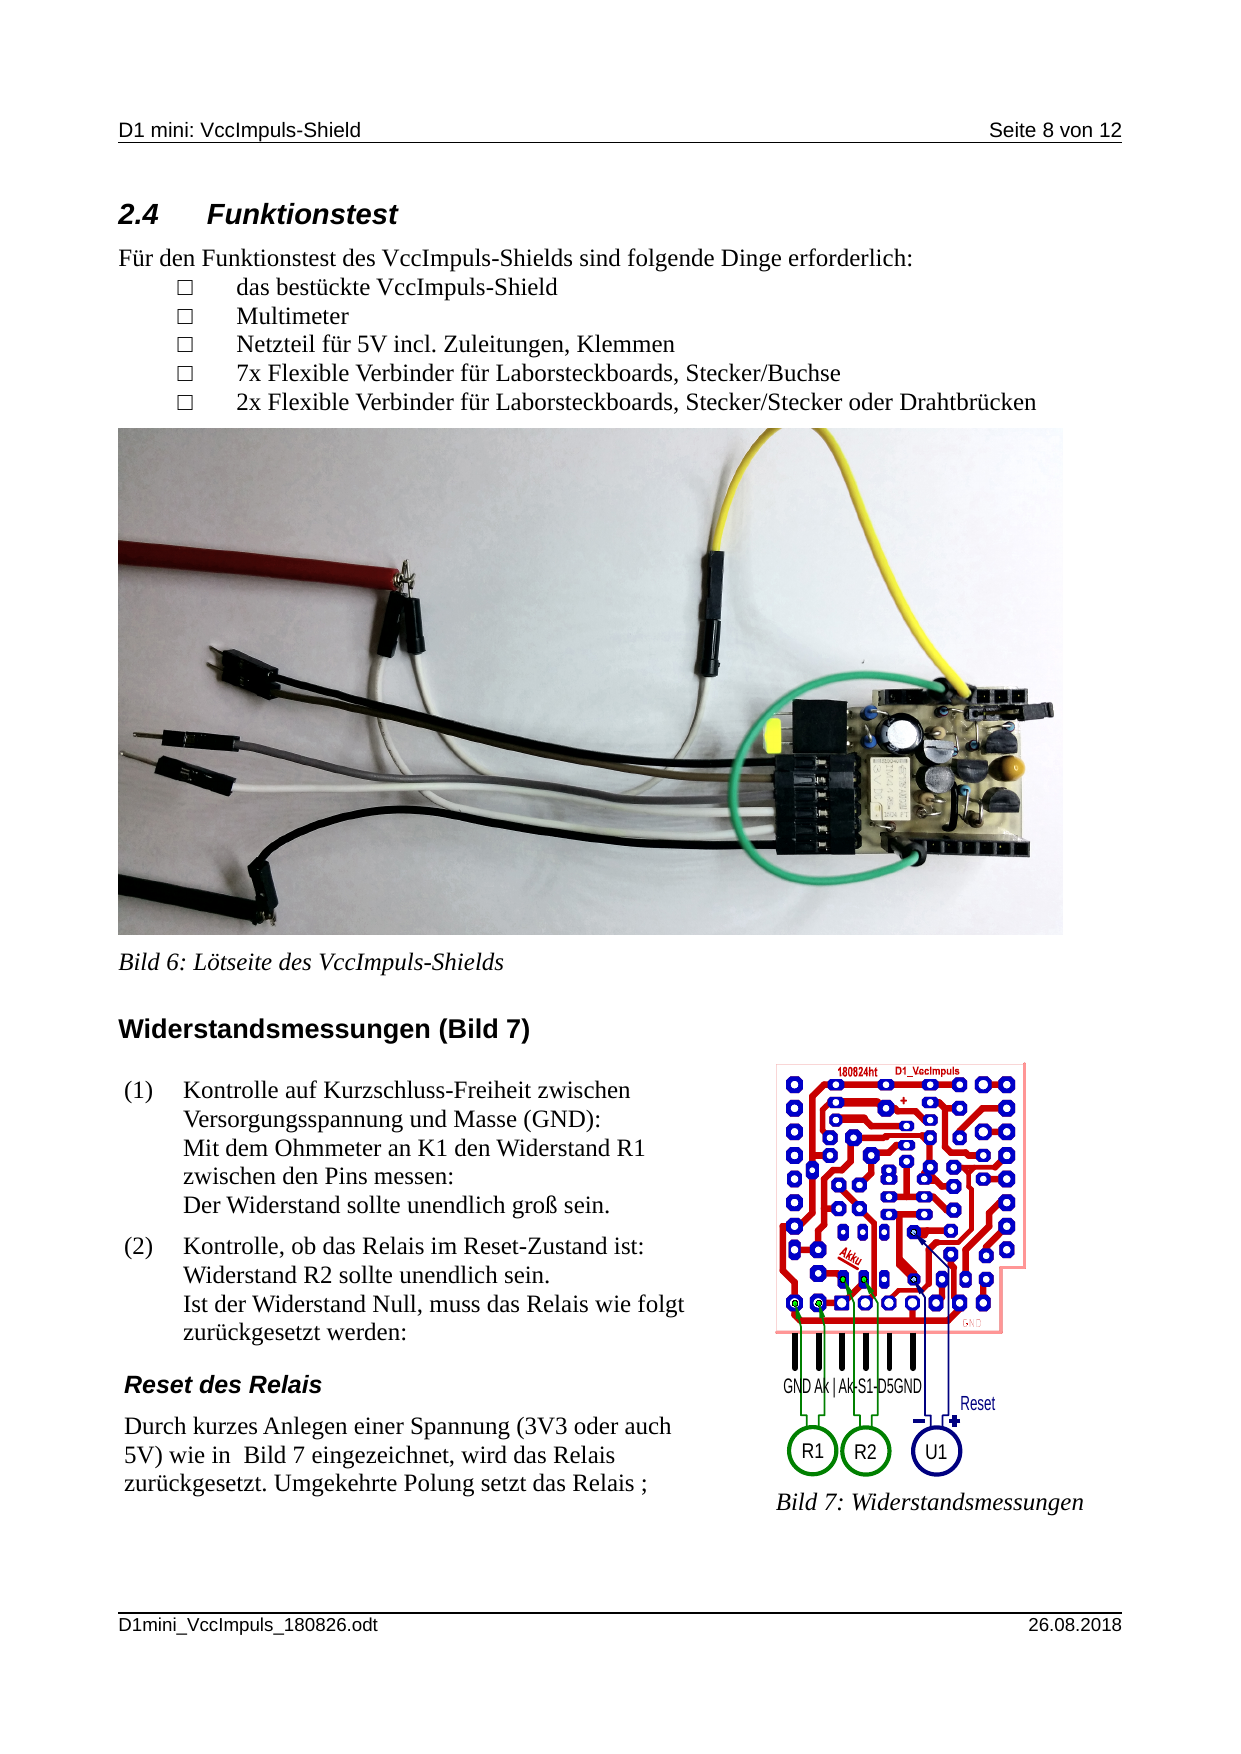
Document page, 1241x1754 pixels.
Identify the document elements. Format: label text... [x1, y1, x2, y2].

text □ 7x Flexible Verbinder für Laborsteckboards, Stecker/Buchse [177, 358, 1122, 387]
text □ das bestückte VccImpuls-Shield [177, 272, 1122, 301]
text Für den Funktionstest des VccImpuls-Shields sind folgende Dinge erforderlich: [118, 243, 1122, 272]
table_header Kontrolle auf Kurzschluss-Freiheit zwischen Versorgungsspannung und Masse (GND): Mit dem Ohmmeter an K1 den Widerstand R1 zwischen den Pins messen: Der Widerstand sollte unendlich groß sein. Kontrolle, ob das Relais im Reset-Zustand ist: Widerstand R2 sollte unendlich sein. Ist der Widerstand Null, muss das Relais wie folgt zurückgesetzt werden: Reset des Relais Durch kurzes Anlegen einer Spannung (3V3 oder auch 5V) wie in Bild 7 eingezeichnet, wird das Relais zurückgesetzt. Umgekehrte Polung setzt das Relais ; [118, 1057, 710, 1534]
table_header Bild 7: Widerstandsmessungen [770, 1057, 1122, 1534]
text □ 2x Flexible Verbinder für Laborsteckboards, Stecker/Stecker oder Drahtbrücken [177, 387, 1122, 416]
text Bild 6: Lötseite des VccImpuls-Shields [118, 947, 1122, 976]
text Widerstandsmessungen (Bild 7) [118, 1013, 1122, 1044]
subtitle Funktionstest [118, 197, 1122, 231]
picture [118, 428, 1063, 935]
table_header [710, 1057, 770, 1534]
text □ Multimeter [177, 301, 1122, 329]
text □ Netzteil für 5V incl. Zuleitungen, Klemmen [177, 329, 1122, 358]
